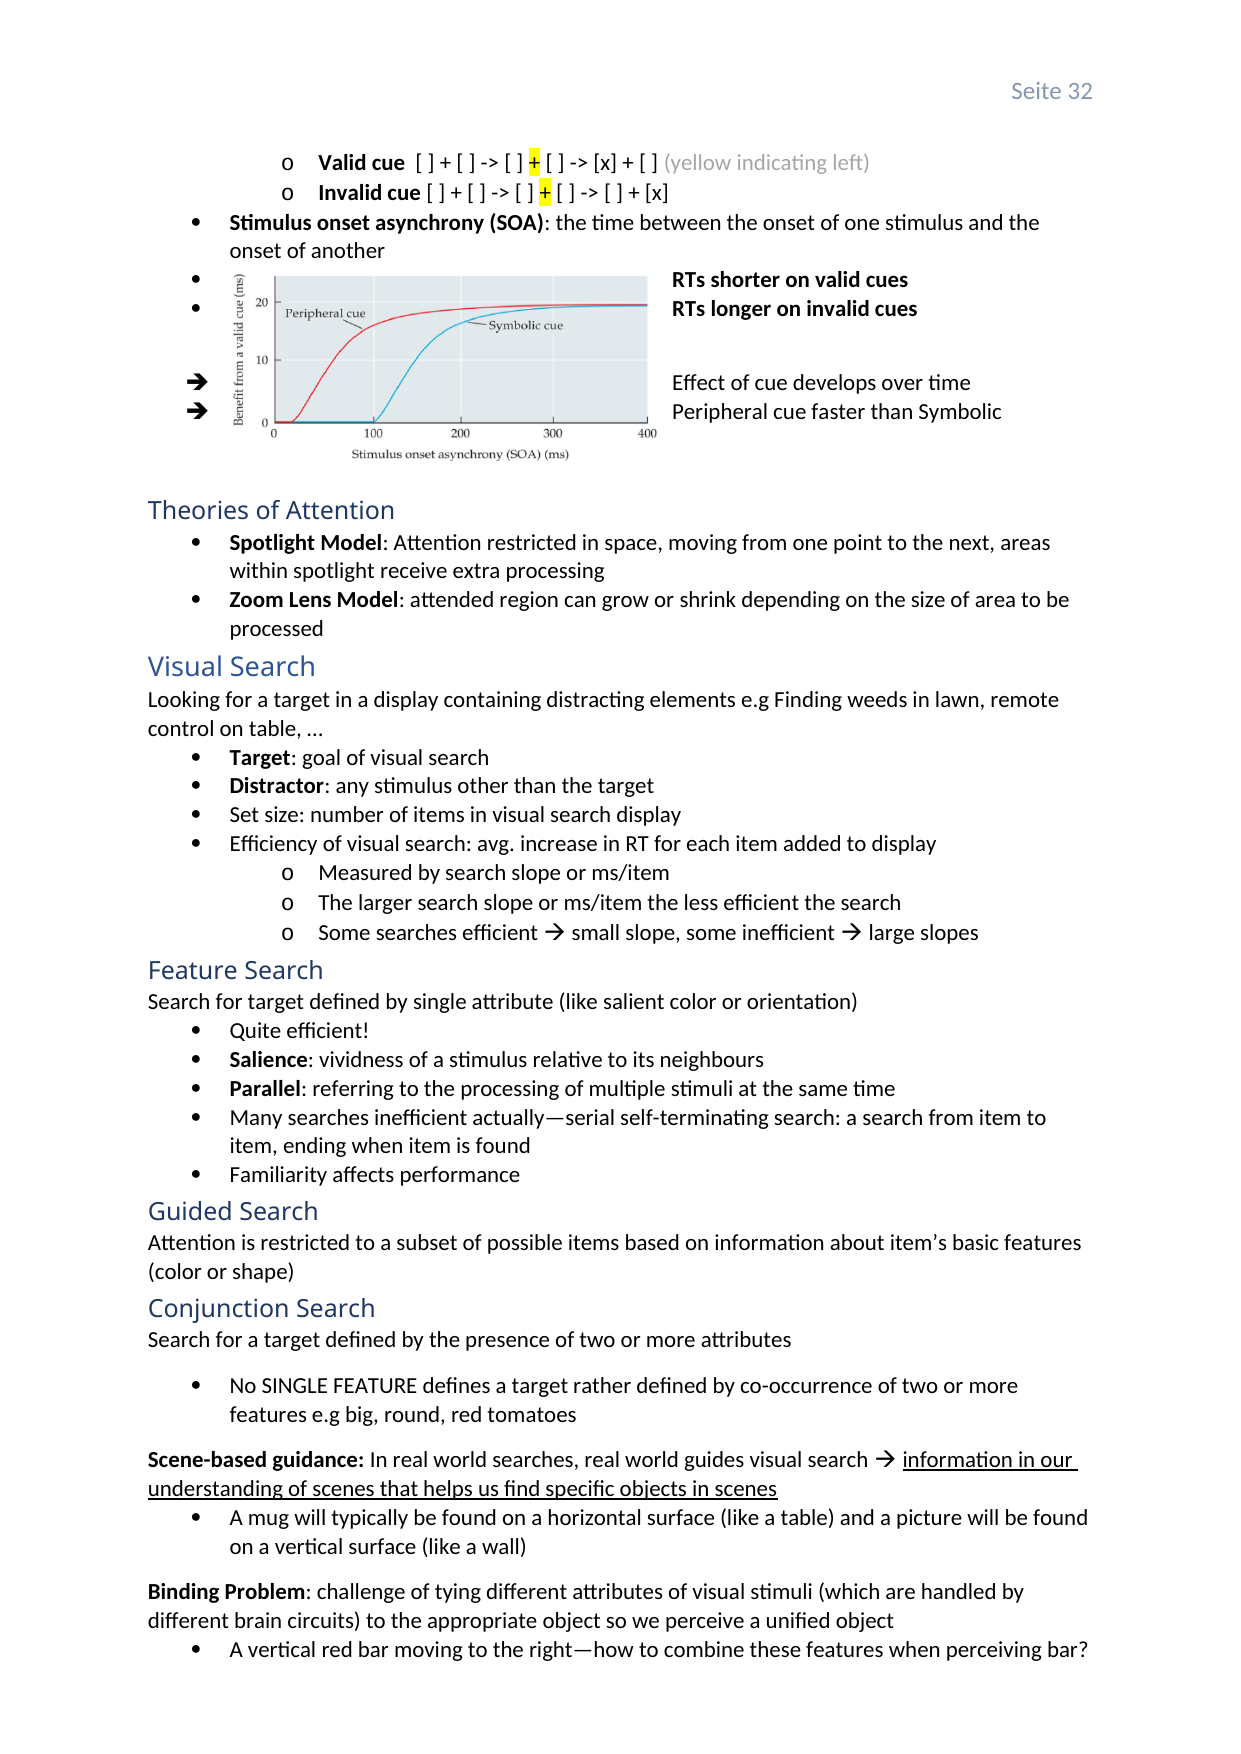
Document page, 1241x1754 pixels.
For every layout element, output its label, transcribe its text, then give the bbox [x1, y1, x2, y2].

subtitle Feature Search [148, 952, 1093, 986]
text Attention is restricted to a subset of possible items based on information about item’s basic features (color or shape) [148, 1228, 1093, 1285]
list Distractor: any stimulus other than the target [192, 772, 1093, 800]
list RTs longer on invalid cues [672, 294, 1093, 322]
list The larger search slope or ms/item the less efficient the search [281, 888, 1093, 917]
subtitle Theories of Attention [148, 493, 1093, 527]
list Target: goal of visual search [192, 743, 1093, 771]
list A vertical red bar moving to the right—how to combine these features when perceiving bar? [192, 1635, 1093, 1663]
text Binding Problem: challenge of tying different attributes of visual stimuli (which are handled by different brain circuits) to the appropriate object so we perceive a unified object [148, 1577, 1093, 1634]
list Many searches inefficient actually—serial self-terminating search: a search from item to item, ending when item is found [192, 1103, 1093, 1160]
list RTs shorter on valid cues [192, 265, 1093, 293]
text Scene-based guidance: In real world searches, real world guides visual search  information in our understanding of scenes that helps us find specific objects in scenes [148, 1445, 1093, 1502]
list Measured by search slope or ms/item [281, 858, 1093, 887]
list Zoom Lens Model: attended region can grow or shrink depending on the size of area to be processed [192, 585, 1093, 642]
text Looking for a target in a display containing distracting elements e.g Finding weeds in lawn, remote control on table, … [148, 685, 1093, 742]
list Peripheral cue faster than Symbolic [672, 397, 1093, 425]
list Familiarity affects performance [192, 1161, 1093, 1188]
text Search for a target defined by the presence of two or more attributes [148, 1325, 1093, 1353]
list Salience: vividness of a stimulus relative to its neighbours [192, 1045, 1093, 1073]
text Search for target defined by single attribute (like salient color or orientation) [148, 987, 1093, 1015]
list No SINGLE FEATURE defines a target rather defined by co-occurrence of two or more features e.g big, round, red tomatoes [192, 1371, 1093, 1428]
list A mug will typically be found on a horizontal surface (like a table) and a picture will be found on a vertical surface (like a wall) [192, 1503, 1093, 1560]
list Efficiency of visual search: avg. increase in RT for each item added to display [192, 829, 1093, 857]
list Invalid cue [ ] + [ ] -> [ ] + [ ] -> [ ] + [x] [281, 178, 1093, 207]
subtitle Guided Search [148, 1193, 1093, 1228]
subtitle Conjunction Search [148, 1290, 1093, 1324]
list Quite efficient! [192, 1016, 1093, 1044]
list Valid cue [ ] + [ ] -> [ ] + [ ] -> [x] + [ ] (yellow indicating left) [281, 148, 1093, 177]
subtitle Visual Search [148, 647, 1093, 684]
list Spotlight Model: Attention restricted in space, moving from one point to the next, areas within spotlight receive extra processing [192, 528, 1093, 584]
list Some searches efficient  small slope, some inefficient  large slopes [281, 918, 1093, 947]
list Peripheral cue faster than Symbolic [185, 397, 225, 425]
list Effect of cue develops over time [185, 368, 225, 397]
list Stimulus onset asynchrony (SOA): the time between the onset of one stimulus and the onset of another [192, 208, 1093, 264]
list RTs longer on invalid cues [192, 294, 225, 322]
list Set size: number of items in visual search display [192, 801, 1093, 828]
list Effect of cue develops over time [672, 368, 1093, 397]
list Parallel: referring to the processing of multiple stimuli at the same time [192, 1074, 1093, 1102]
